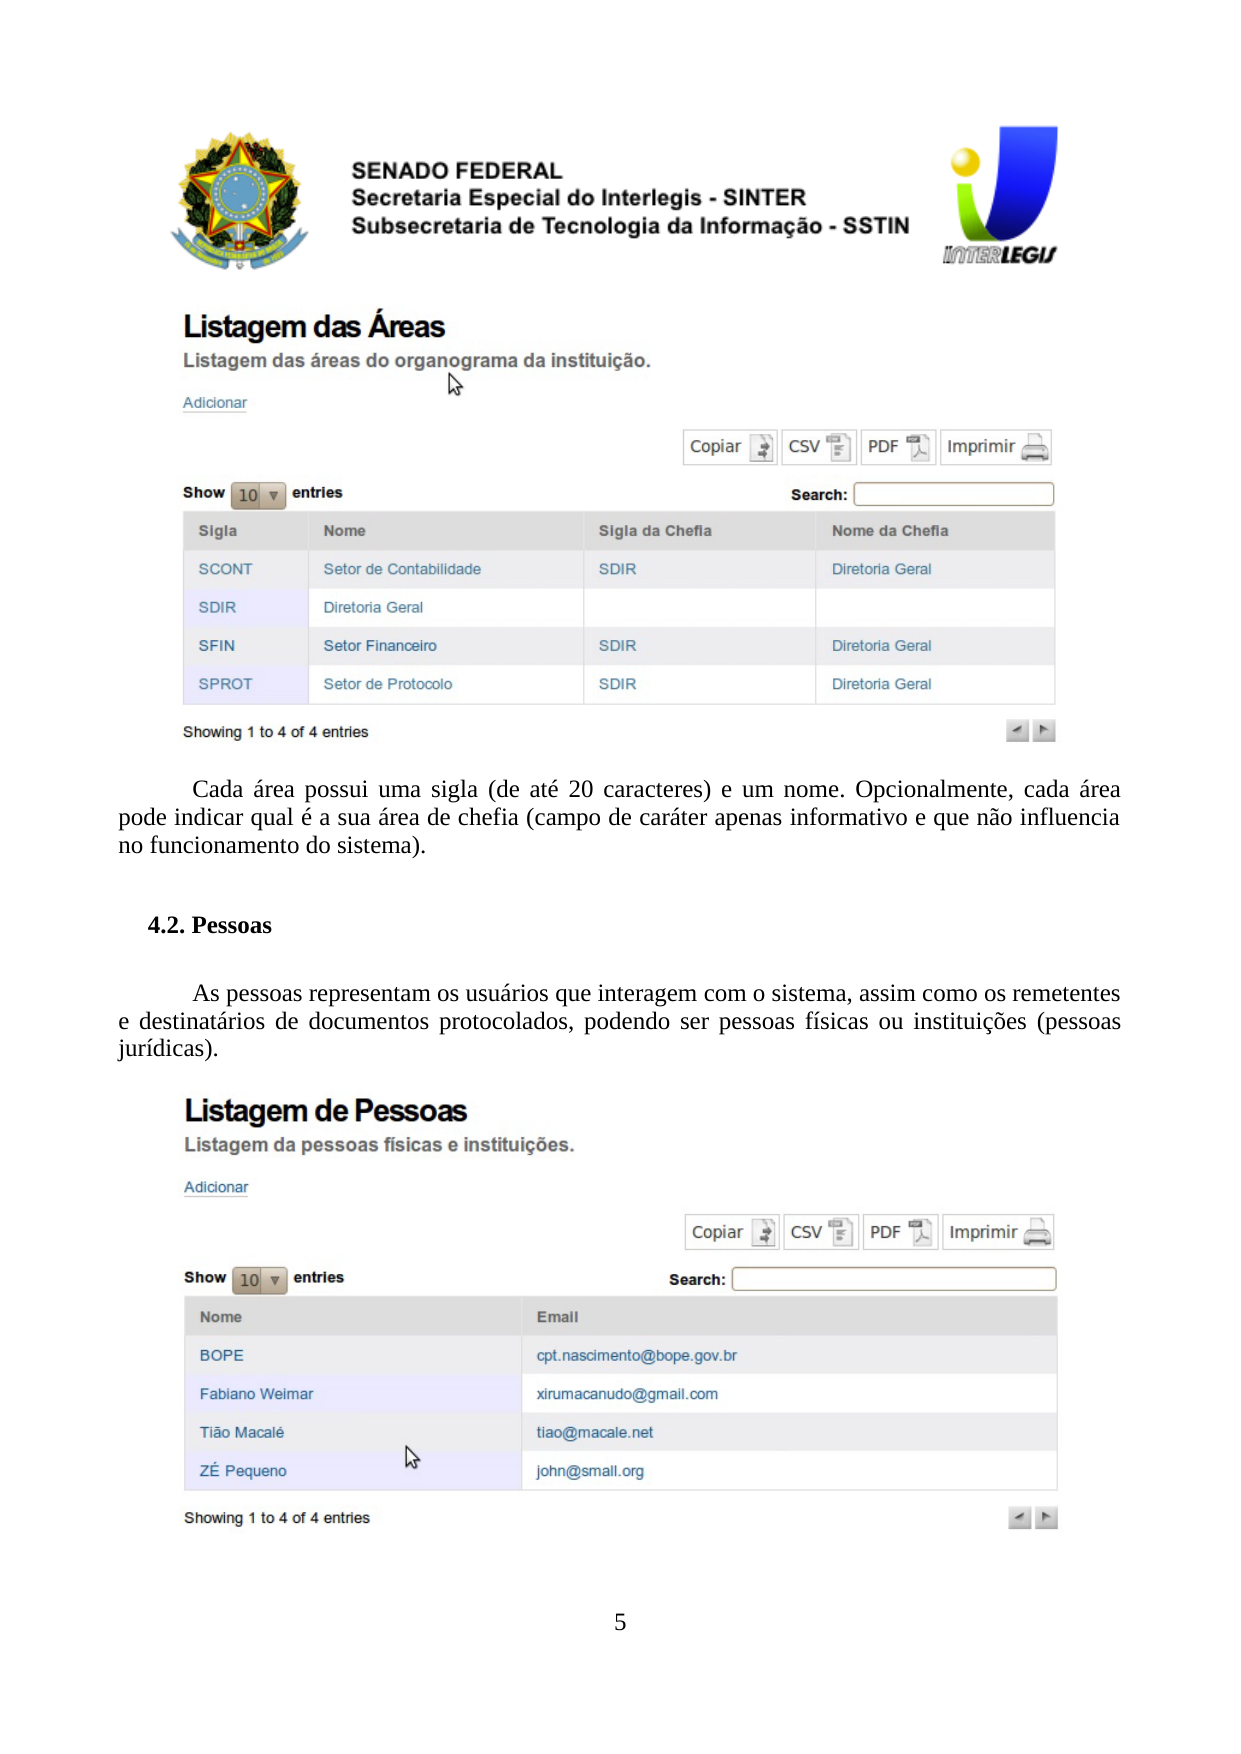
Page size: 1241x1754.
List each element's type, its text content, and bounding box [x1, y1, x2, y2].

subtitle 4.2. Pessoas [148, 911, 1122, 939]
picture [163, 118, 1078, 276]
text As pessoas representam os usuários que interagem com o sistema, assim como os remetentes e destinatários de documentos protocolados, podendo ser pessoas físicas ou instituições (pessoas jurídicas). [118, 979, 1122, 1062]
picture [177, 1090, 1063, 1534]
picture [177, 305, 1063, 748]
text [118, 1533, 1122, 1561]
text Cada área possui uma sigla (de até 20 caracteres) e um nome. Opcionalmente, cada área pode indicar qual é a sua área de chefia (campo de caráter apenas informativo e que não influencia no funcionamento do sistema). [118, 775, 1122, 858]
